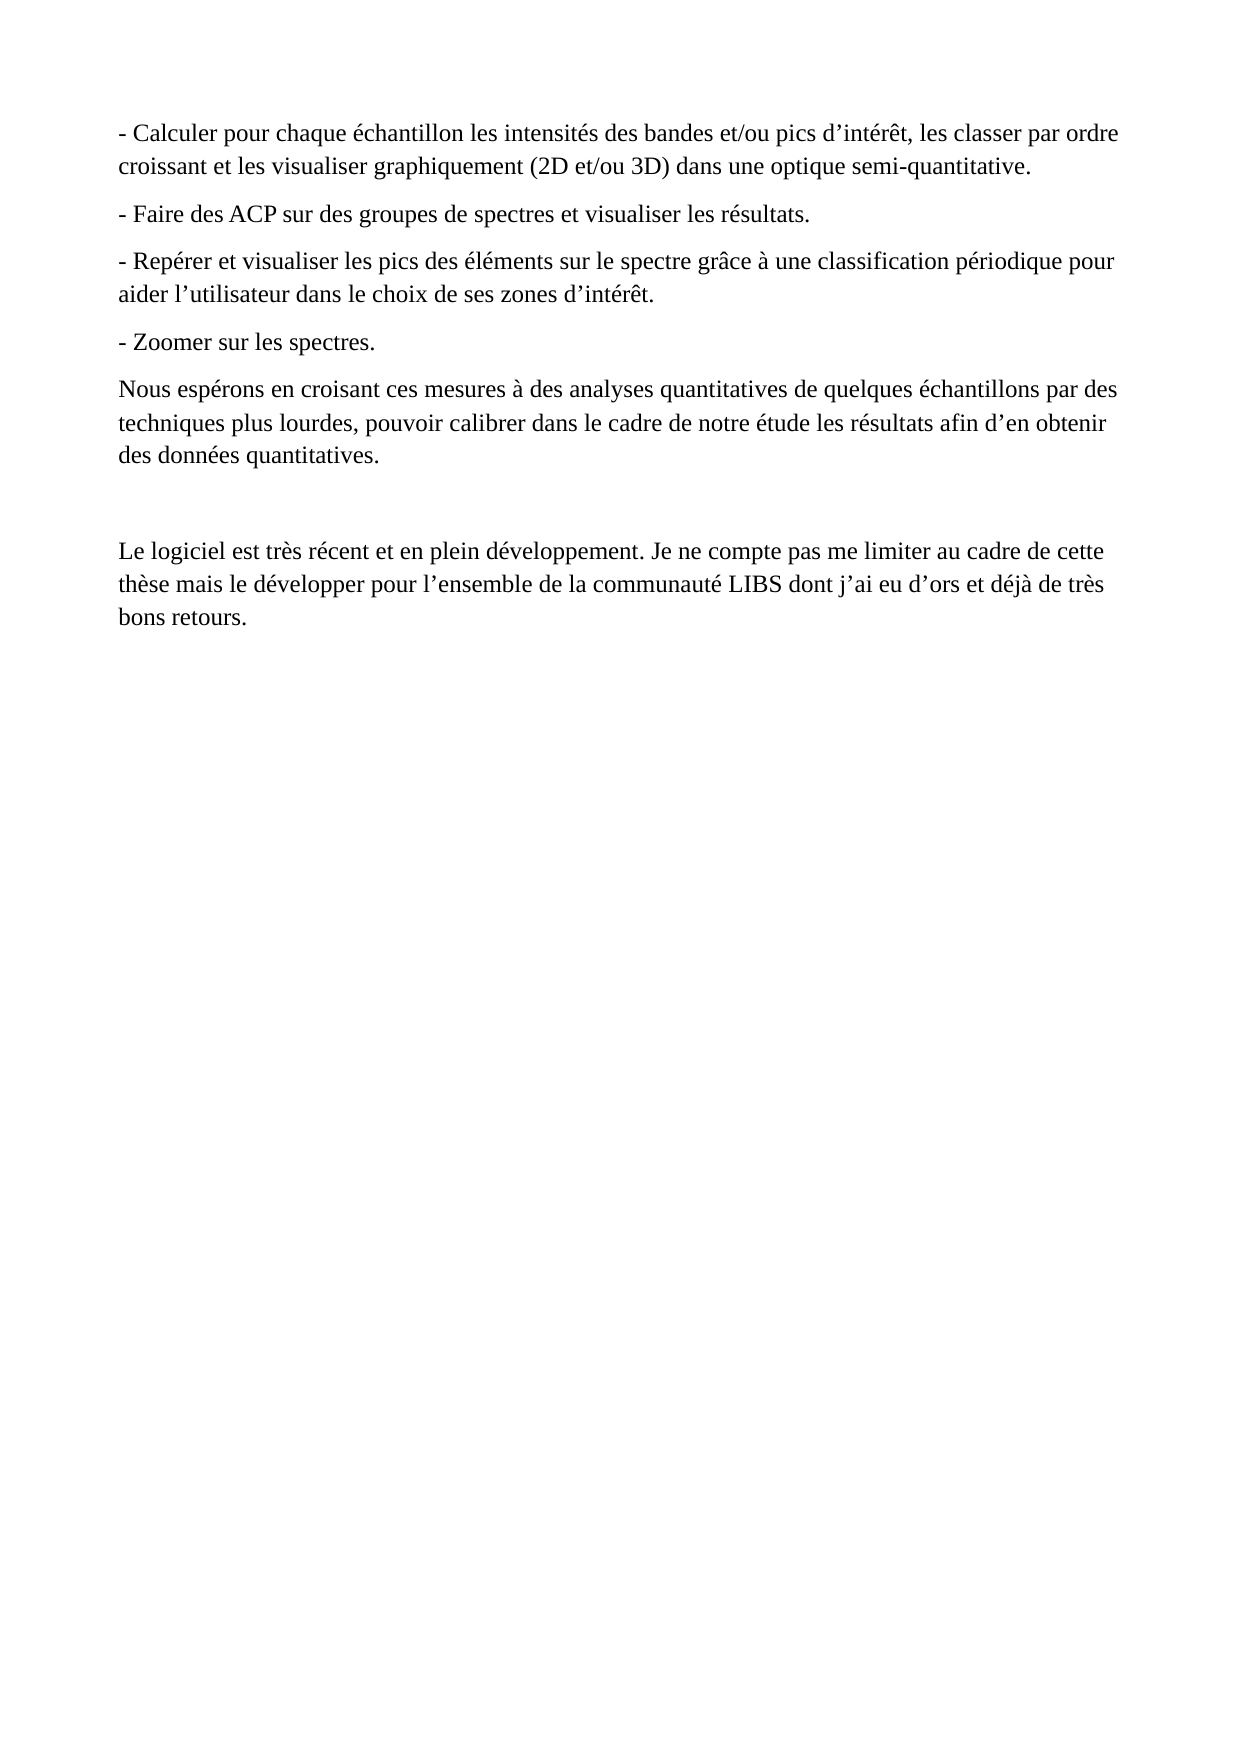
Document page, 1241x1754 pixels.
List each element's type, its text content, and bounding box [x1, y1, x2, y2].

text - Repérer et visualiser les pics des éléments sur le spectre grâce à une classification périodique pour aider l’utilisateur dans le choix de ses zones d’intérêt. [118, 246, 1122, 308]
text Nous espérons en croisant ces mesures à des analyses quantitatives de quelques échantillons par des techniques plus lourdes, pouvoir calibrer dans le cadre de notre étude les résultats afin d’en obtenir des données quantitatives. [118, 374, 1122, 469]
text - Calculer pour chaque échantillon les intensités des bandes et/ou pics d’intérêt, les classer par ordre croissant et les visualiser graphiquement (2D et/ou 3D) dans une optique semi-quantitative. [118, 118, 1122, 180]
text - Zoomer sur les spectres. [118, 327, 1122, 356]
text - Faire des ACP sur des groupes de spectres et visualiser les résultats. [118, 199, 1122, 227]
text Le logiciel est très récent et en plein développement. Je ne compte pas me limiter au cadre de cette thèse mais le développer pour l’ensemble de la communauté LIBS dont j’ai eu d’ors et déjà de très bons retours. [118, 536, 1122, 631]
